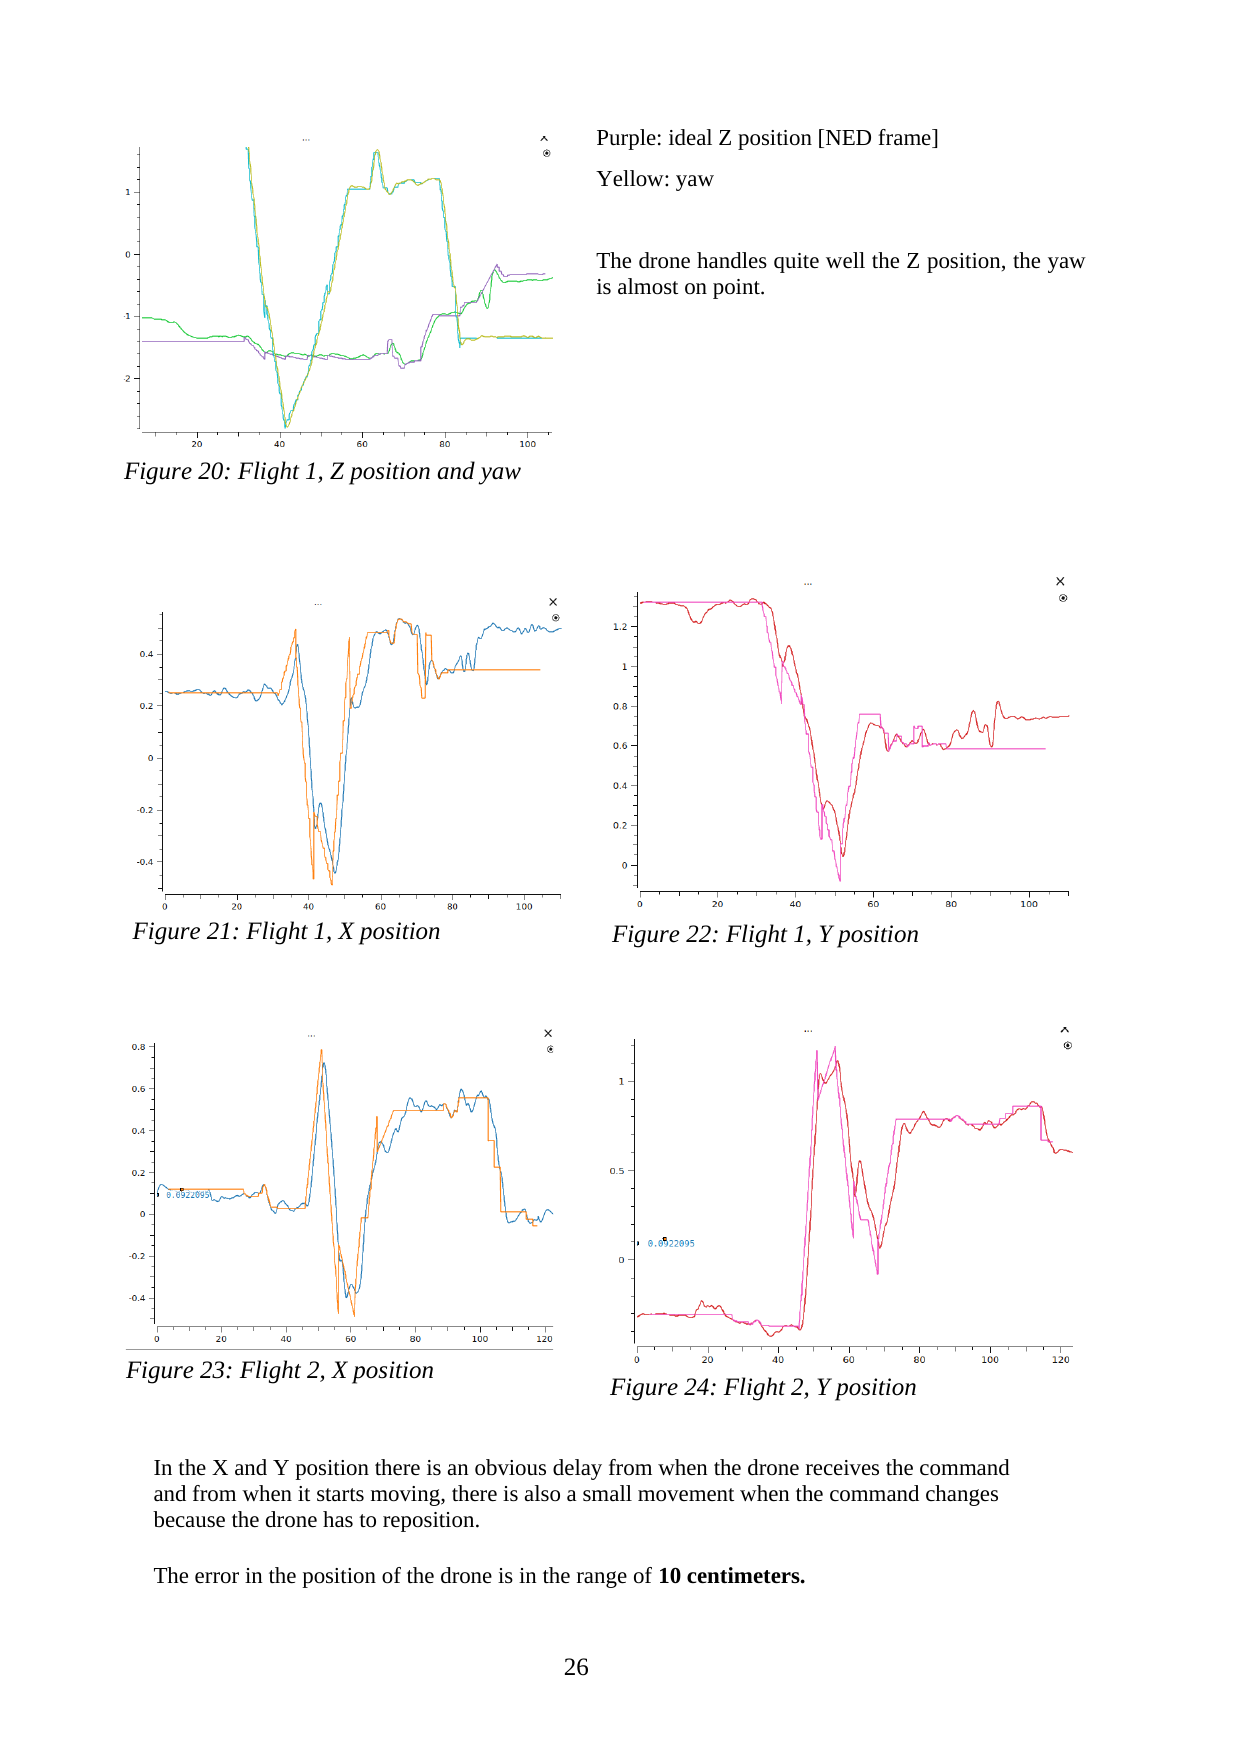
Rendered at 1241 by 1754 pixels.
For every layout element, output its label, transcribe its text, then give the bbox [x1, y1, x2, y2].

table_cell [590, 1009, 1093, 1448]
picture [123, 136, 556, 451]
table_cell In the X and Y position there is an obvious delay from when the drone receives the command and from when it starts moving, there is also a small movement when the command changes because the drone has to reposition. The error in the position of the drone is in the range of 10 centimeters. [89, 1448, 1093, 1624]
picture [611, 567, 1072, 914]
table_cell Purple: ideal Z position [NED frame] Yellow: yaw The drone handles quite well the Z position, the yaw is almost on point. [590, 118, 1093, 549]
table_cell [590, 549, 1093, 1009]
table_cell [89, 118, 590, 549]
picture [132, 592, 564, 911]
table_cell [89, 549, 590, 1009]
picture [125, 1027, 554, 1350]
table_cell [89, 1009, 590, 1448]
picture [610, 1027, 1073, 1367]
